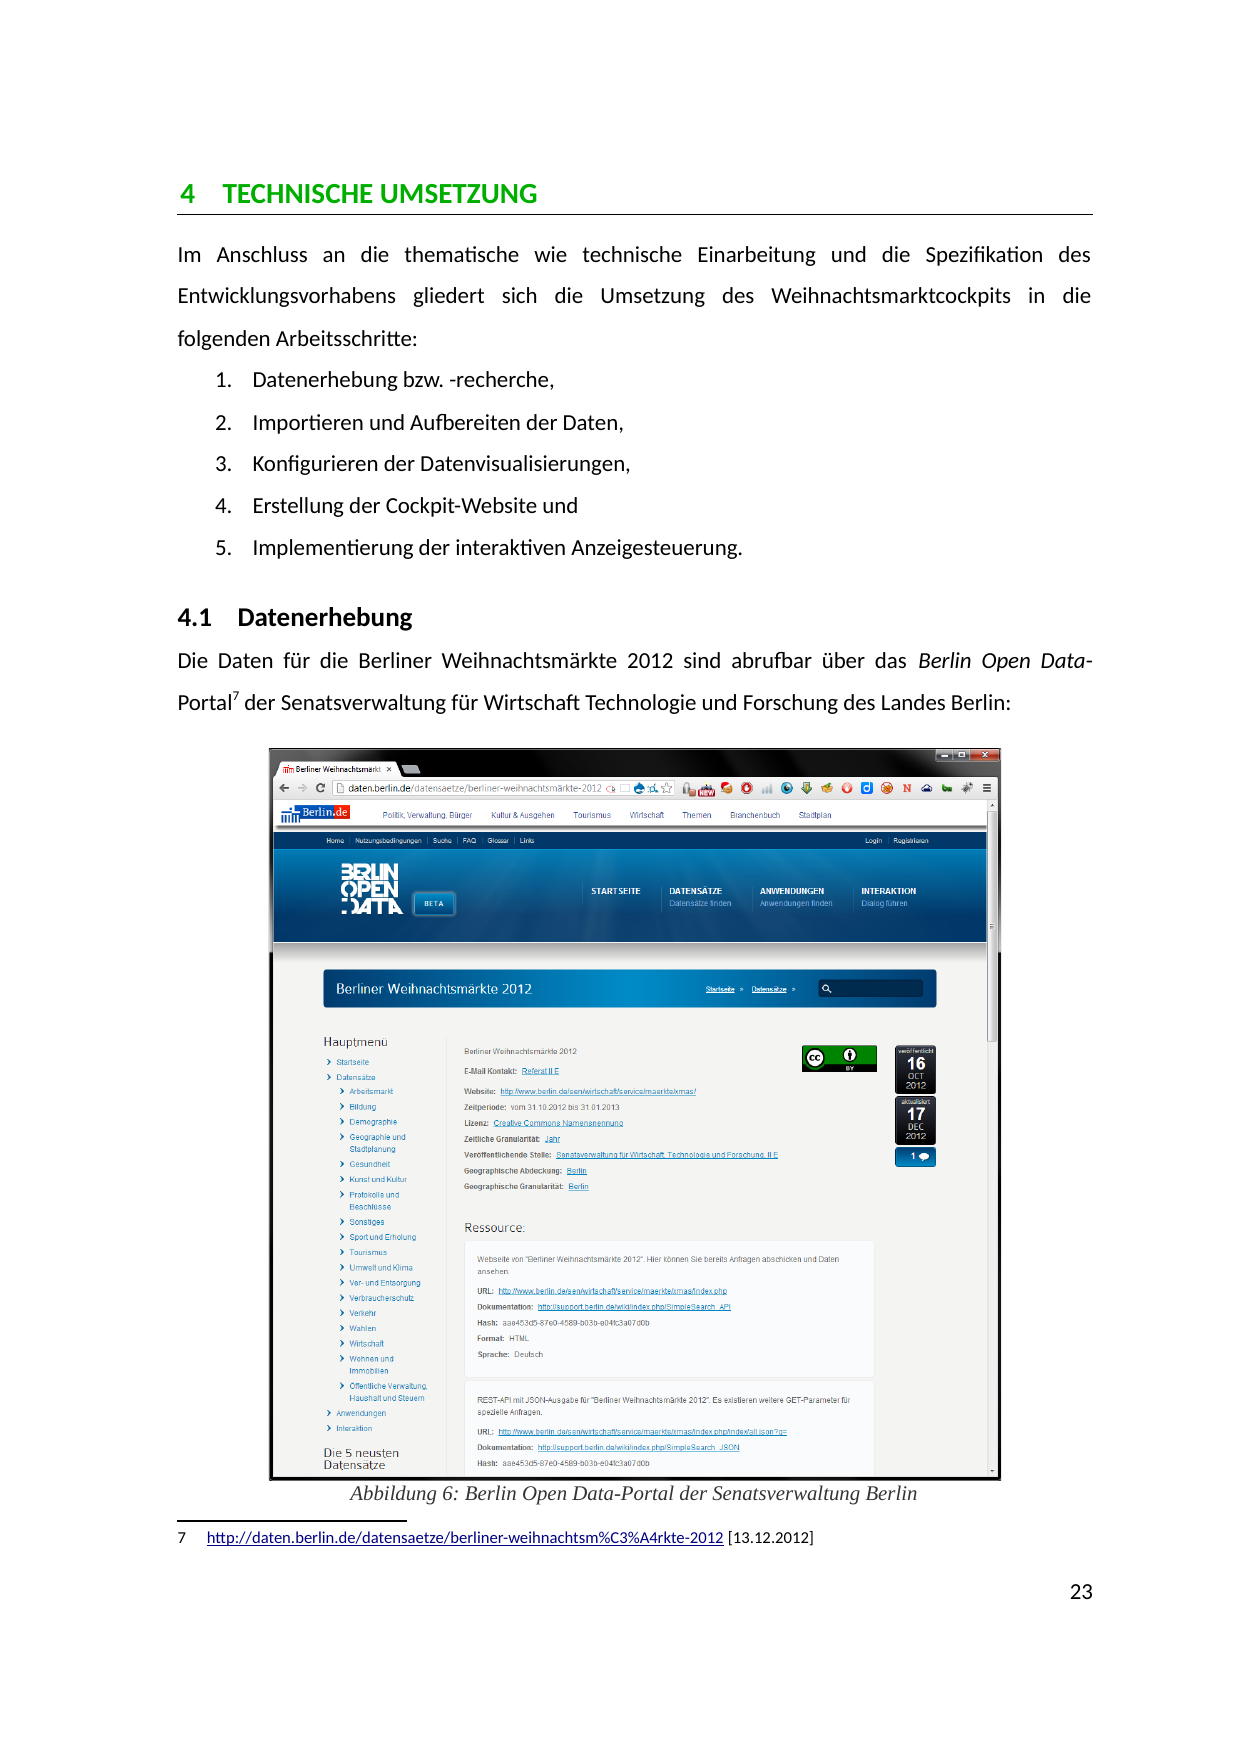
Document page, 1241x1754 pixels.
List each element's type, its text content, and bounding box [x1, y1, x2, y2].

list Implementierung der interaktiven Anzeigesteuerung. [215, 533, 1093, 562]
text Abbildung 6: Berlin Open Data-Portal der Senatsverwaltung Berlin [177, 748, 1093, 1505]
subtitle Technische Umsetzung [177, 172, 1093, 214]
list Importieren und Aufbereiten der Daten, [215, 408, 1093, 436]
text Im Anschluss an die thematische wie technische Einarbeitung und die Spezifikation des Entwicklungsvorhabens gliedert sich die Umsetzung des Weihnachtsmarktcockpits in die folgenden Arbeitsschritte: [177, 240, 1093, 352]
picture [268, 748, 1002, 1481]
list Konfigurieren der Datenvisualisierungen, [215, 449, 1093, 478]
subtitle Datenerhebung [177, 601, 1093, 633]
text http://daten.berlin.de/datensaetze/berliner-weihnachtsm%C3%A4rkte-2012 [13.12.2012] [177, 1527, 1093, 1547]
list Datenerhebung bzw. -recherche, [215, 366, 1093, 394]
text Die Daten für die Berliner Weihnachtsmärkte 2012 sind abrufbar über das Berlin Open Data-Portal der Senatsverwaltung für Wirtschaft Technologie und Forschung des Landes Berlin: [177, 646, 1093, 716]
list Erstellung der Cockpit-Website und [215, 492, 1093, 519]
